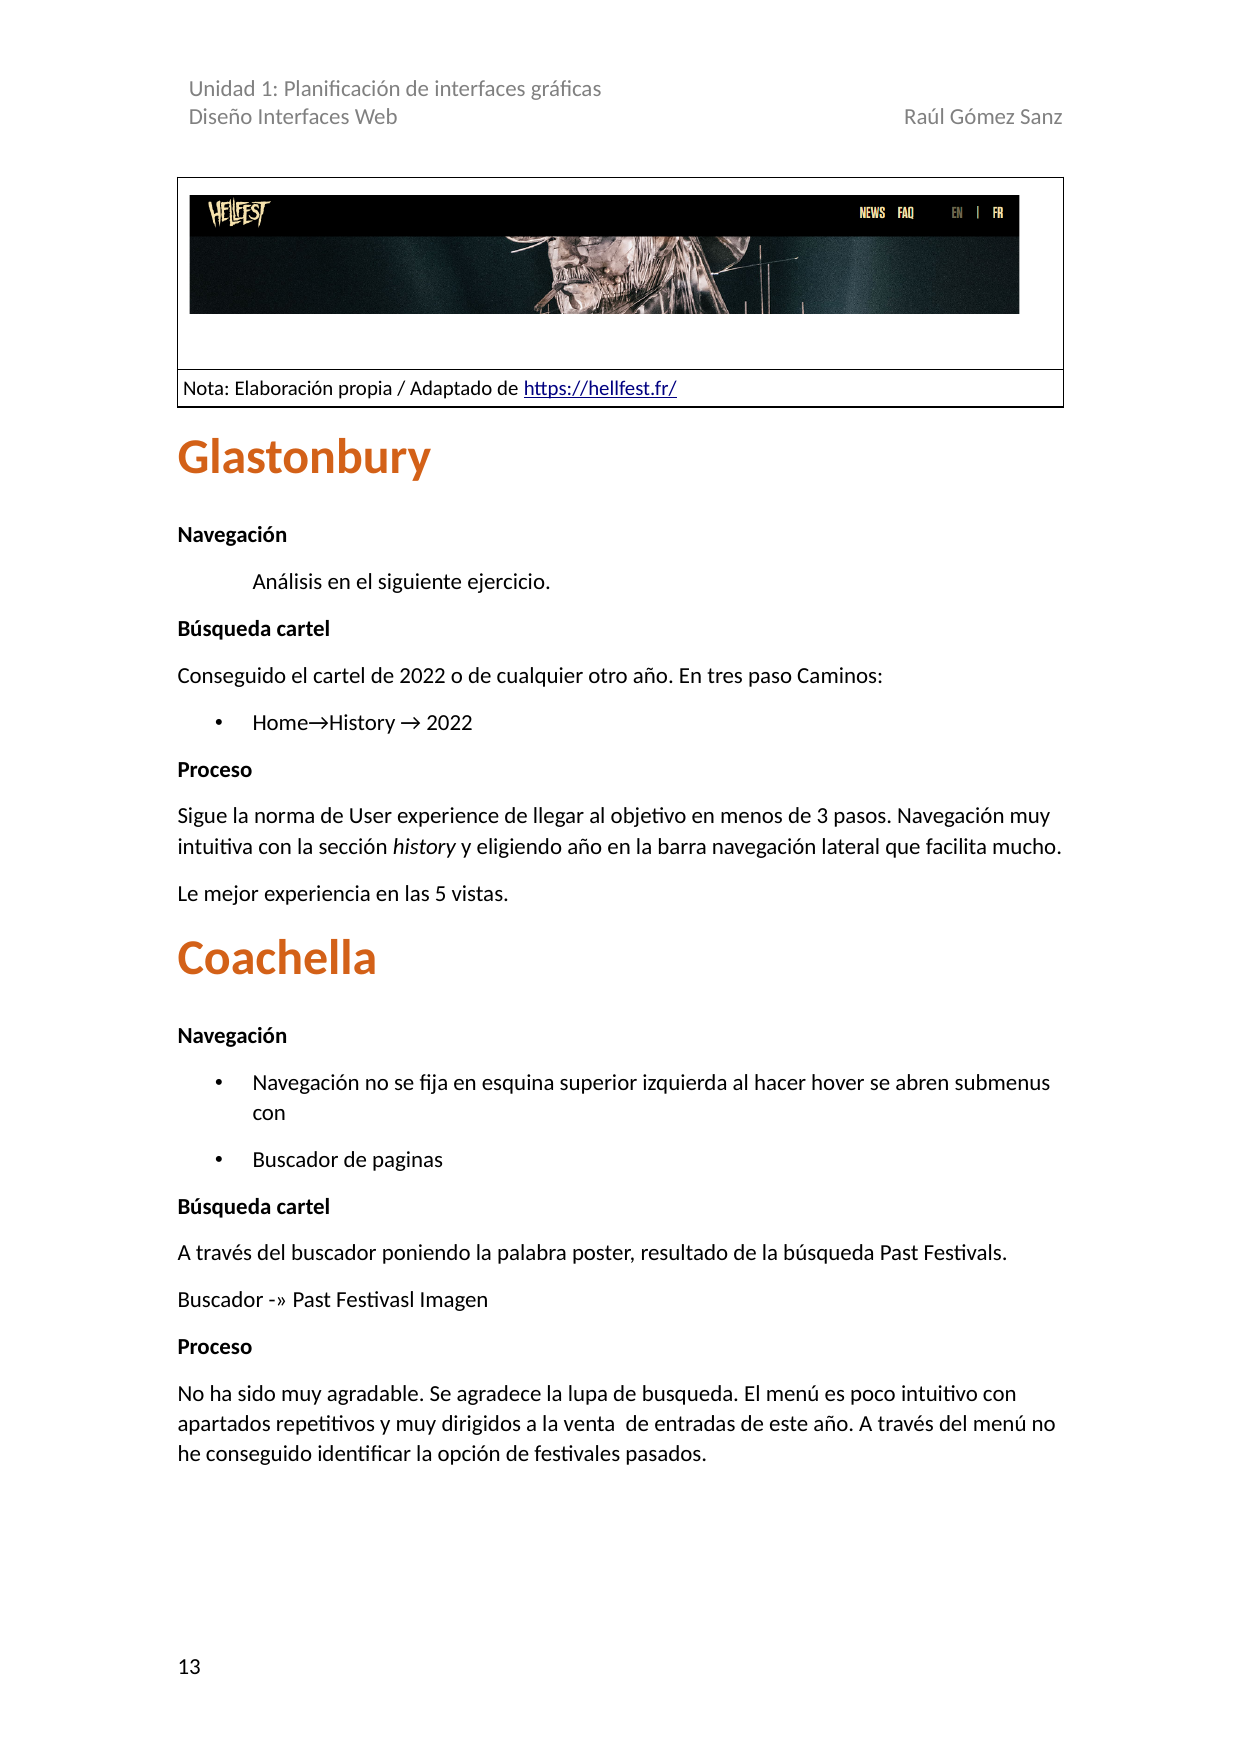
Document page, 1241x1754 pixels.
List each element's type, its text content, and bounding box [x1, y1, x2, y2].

table_cell Nota: Elaboración propia / Adaptado de https://hellfest.fr/ [178, 370, 1063, 406]
text Proceso [177, 755, 1063, 783]
text Navegación [177, 1021, 1063, 1049]
text Buscador -» Past Festivasl Imagen [177, 1285, 1063, 1313]
subtitle Glastonbury [177, 425, 1063, 486]
list Análisis en el siguiente ejercicio. [215, 567, 1063, 595]
text Navegación [177, 521, 1063, 548]
list Navegación no se fija en esquina superior izquierda al hacer hover se abren submenus con [215, 1068, 1063, 1126]
list Buscador de paginas [215, 1145, 1063, 1173]
text No ha sido muy agradable. Se agradece la lupa de busqueda. El menú es poco intuitivo con apartados repetitivos y muy dirigidos a la venta de entradas de este año. A través del menú no he conseguido identificar la opción de festivales pasados. [177, 1379, 1063, 1468]
list Home→History → 2022 [215, 708, 1063, 736]
text Conseguido el cartel de 2022 o de cualquier otro año. En tres paso Caminos: [177, 661, 1063, 689]
text Proceso [177, 1332, 1063, 1360]
text Le mejor experiencia en las 5 vistas. [177, 879, 1063, 907]
subtitle Coachella [177, 926, 1063, 987]
table_cell [178, 178, 1063, 368]
text A través del buscador poniendo la palabra poster, resultado de la búsqueda Past Festivals. [177, 1238, 1063, 1267]
text Búsqueda cartel [177, 1192, 1063, 1220]
text Búsqueda cartel [177, 614, 1063, 642]
picture [189, 195, 1020, 314]
text Sigue la norma de User experience de llegar al objetivo en menos de 3 pasos. Navegación muy intuitiva con la sección history y eligiendo año en la barra navegación lateral que facilita mucho. [177, 802, 1063, 860]
